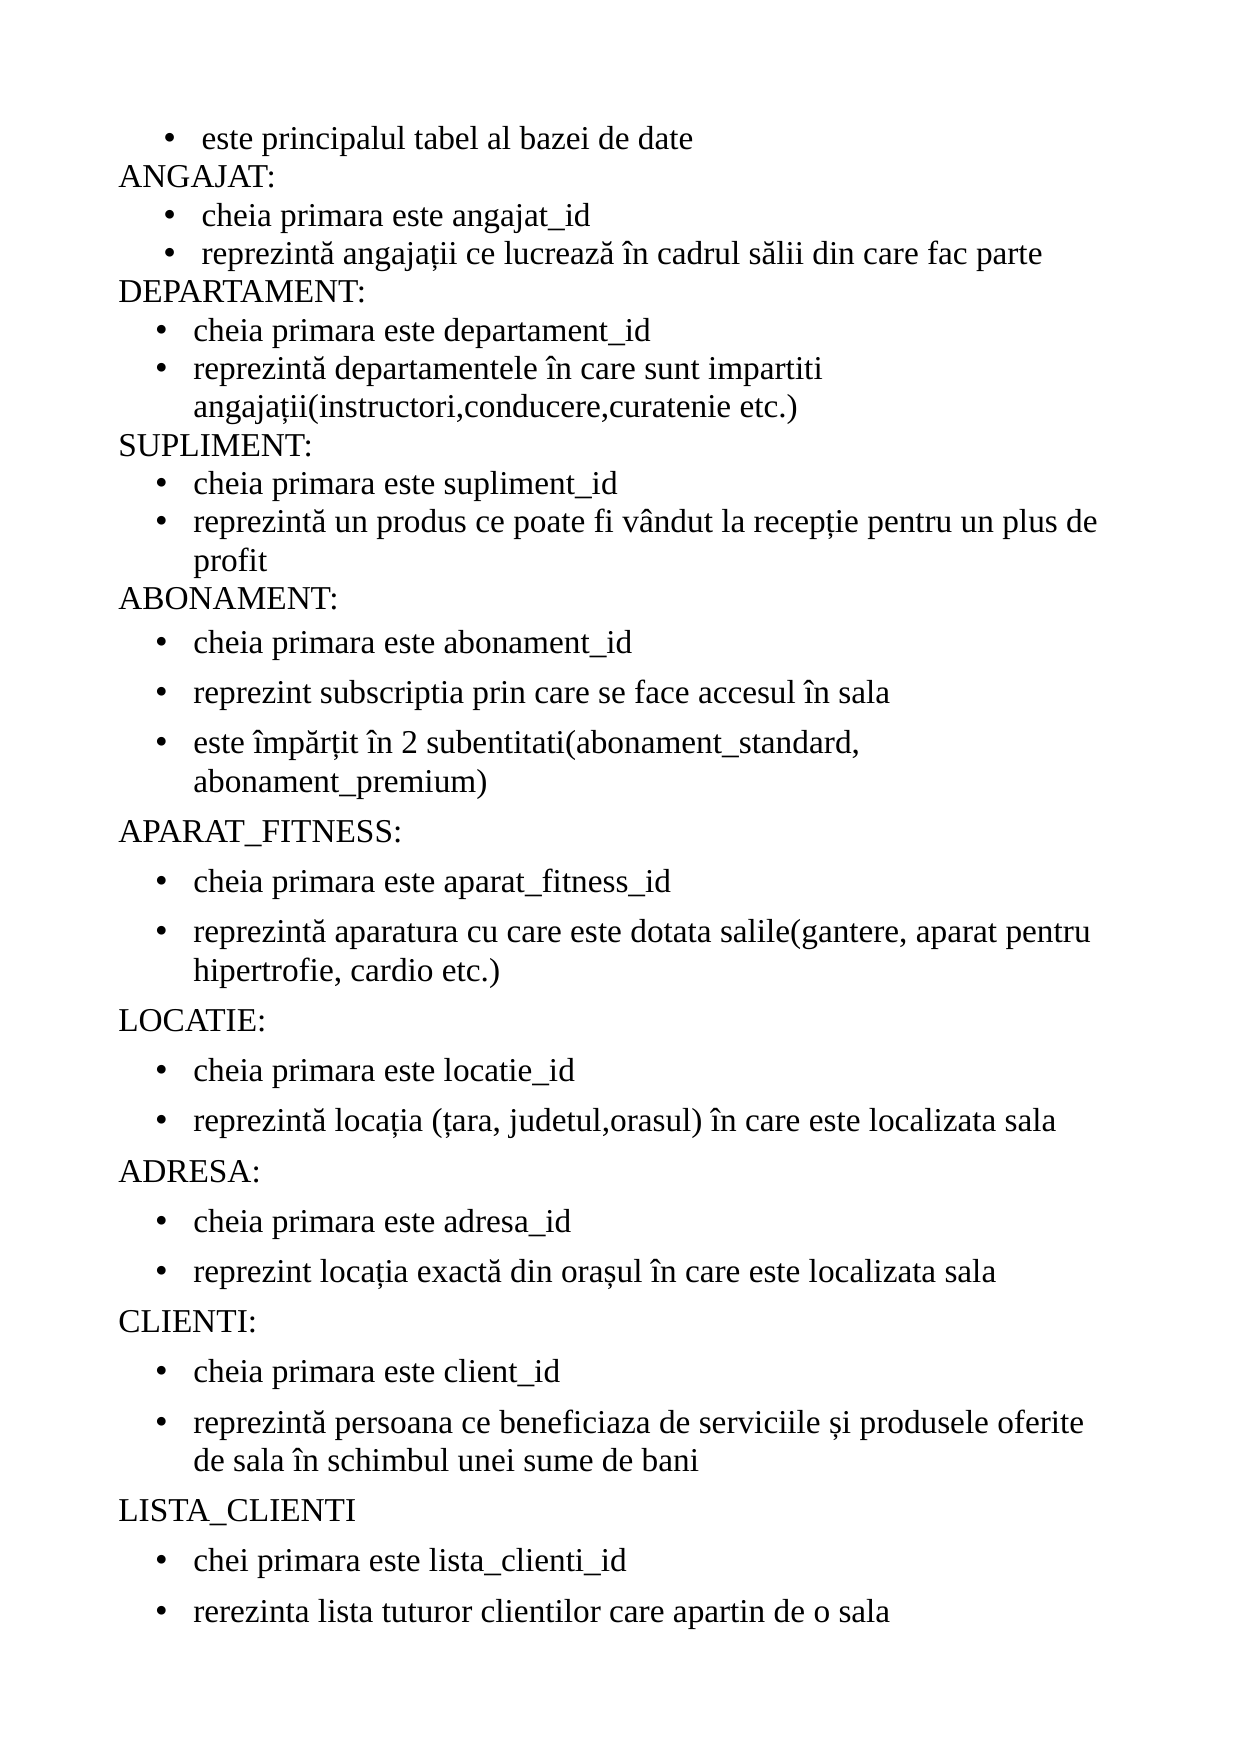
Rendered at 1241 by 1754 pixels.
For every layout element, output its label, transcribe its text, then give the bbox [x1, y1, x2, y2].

list cheia primara este aparat_fitness_id [156, 862, 1122, 900]
text ADRESA: [118, 1151, 1122, 1189]
text LOCATIE: [118, 1000, 1122, 1039]
list rerezinta lista tuturor clientilor care apartin de o sala [156, 1591, 1122, 1629]
list chei primara este lista_clienti_id [156, 1541, 1122, 1579]
text APARAT_FITNESS: [118, 811, 1122, 850]
list reprezintă un produs ce poate fi vândut la recepție pentru un plus de profit [156, 501, 1122, 578]
list reprezintă locația (țara, judetul,orasul) în care este localizata sala [156, 1101, 1122, 1139]
list reprezintă aparatura cu care este dotata salile(gantere, aparat pentru hipertrofie, cardio etc.) [156, 912, 1122, 988]
list cheia primara este supliment_id [156, 463, 1122, 501]
list reprezintă departamentele în care sunt impartiti angajații(instructori,conducere,curatenie etc.) [156, 348, 1122, 425]
text ABONAMENT: [118, 578, 1122, 616]
list reprezint subscriptia prin care se face accesul în sala [156, 673, 1122, 711]
text SUPLIMENT: [118, 425, 1122, 463]
list cheia primara este adresa_id [156, 1201, 1122, 1239]
list reprezintă angajații ce lucrează în cadrul sălii din care fac parte [164, 233, 1122, 271]
text CLIENTI: [118, 1302, 1122, 1340]
list reprezint locația exactă din orașul în care este localizata sala [156, 1251, 1122, 1290]
list reprezintă persoana ce beneficiaza de serviciile și produsele oferite de sala în schimbul unei sume de bani [156, 1402, 1122, 1479]
list cheia primara este abonament_id [156, 622, 1122, 661]
list este principalul tabel al bazei de date [164, 118, 1122, 156]
list este împărțit în 2 subentitati(abonament_standard, abonament_premium) [156, 723, 1122, 799]
list cheia primara este departament_id [156, 310, 1122, 348]
list cheia primara este locatie_id [156, 1051, 1122, 1089]
list cheia primara este angajat_id [164, 195, 1122, 233]
text LISTA_CLIENTI [118, 1491, 1122, 1529]
text DEPARTAMENT: [118, 271, 1122, 310]
list cheia primara este client_id [156, 1352, 1122, 1390]
text ANGAJAT: [118, 156, 1122, 195]
